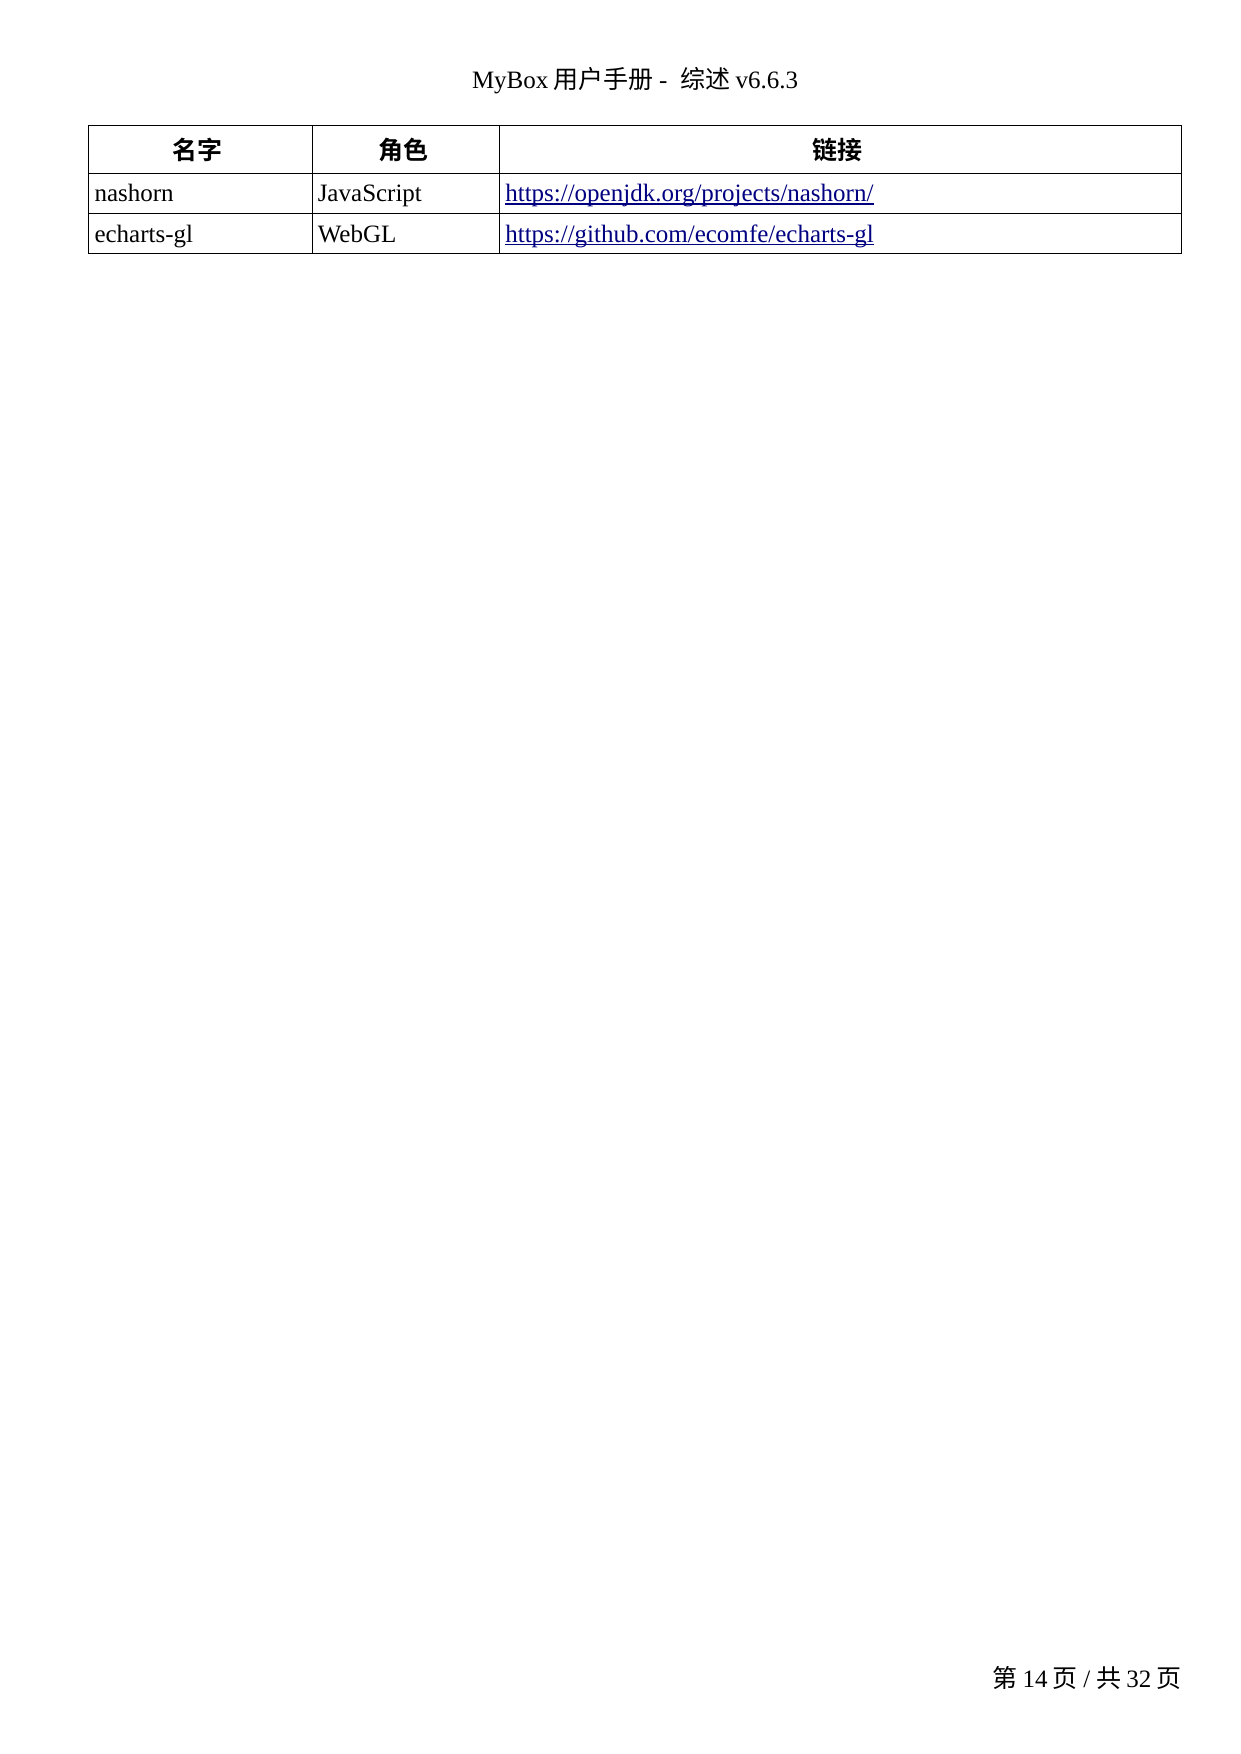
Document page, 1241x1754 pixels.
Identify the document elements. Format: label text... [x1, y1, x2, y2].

table_header 链接 [500, 126, 1181, 173]
table_cell echarts-gl [89, 214, 312, 253]
table_cell WebGL [313, 214, 499, 253]
table_cell nashorn [89, 174, 312, 213]
table_header 角色 [313, 126, 499, 173]
table_cell https://github.com/ecomfe/echarts-gl [500, 214, 1181, 253]
table_cell JavaScript [313, 174, 499, 213]
table_header 名字 [89, 126, 312, 173]
table_cell https://openjdk.org/projects/nashorn/ [500, 174, 1181, 213]
